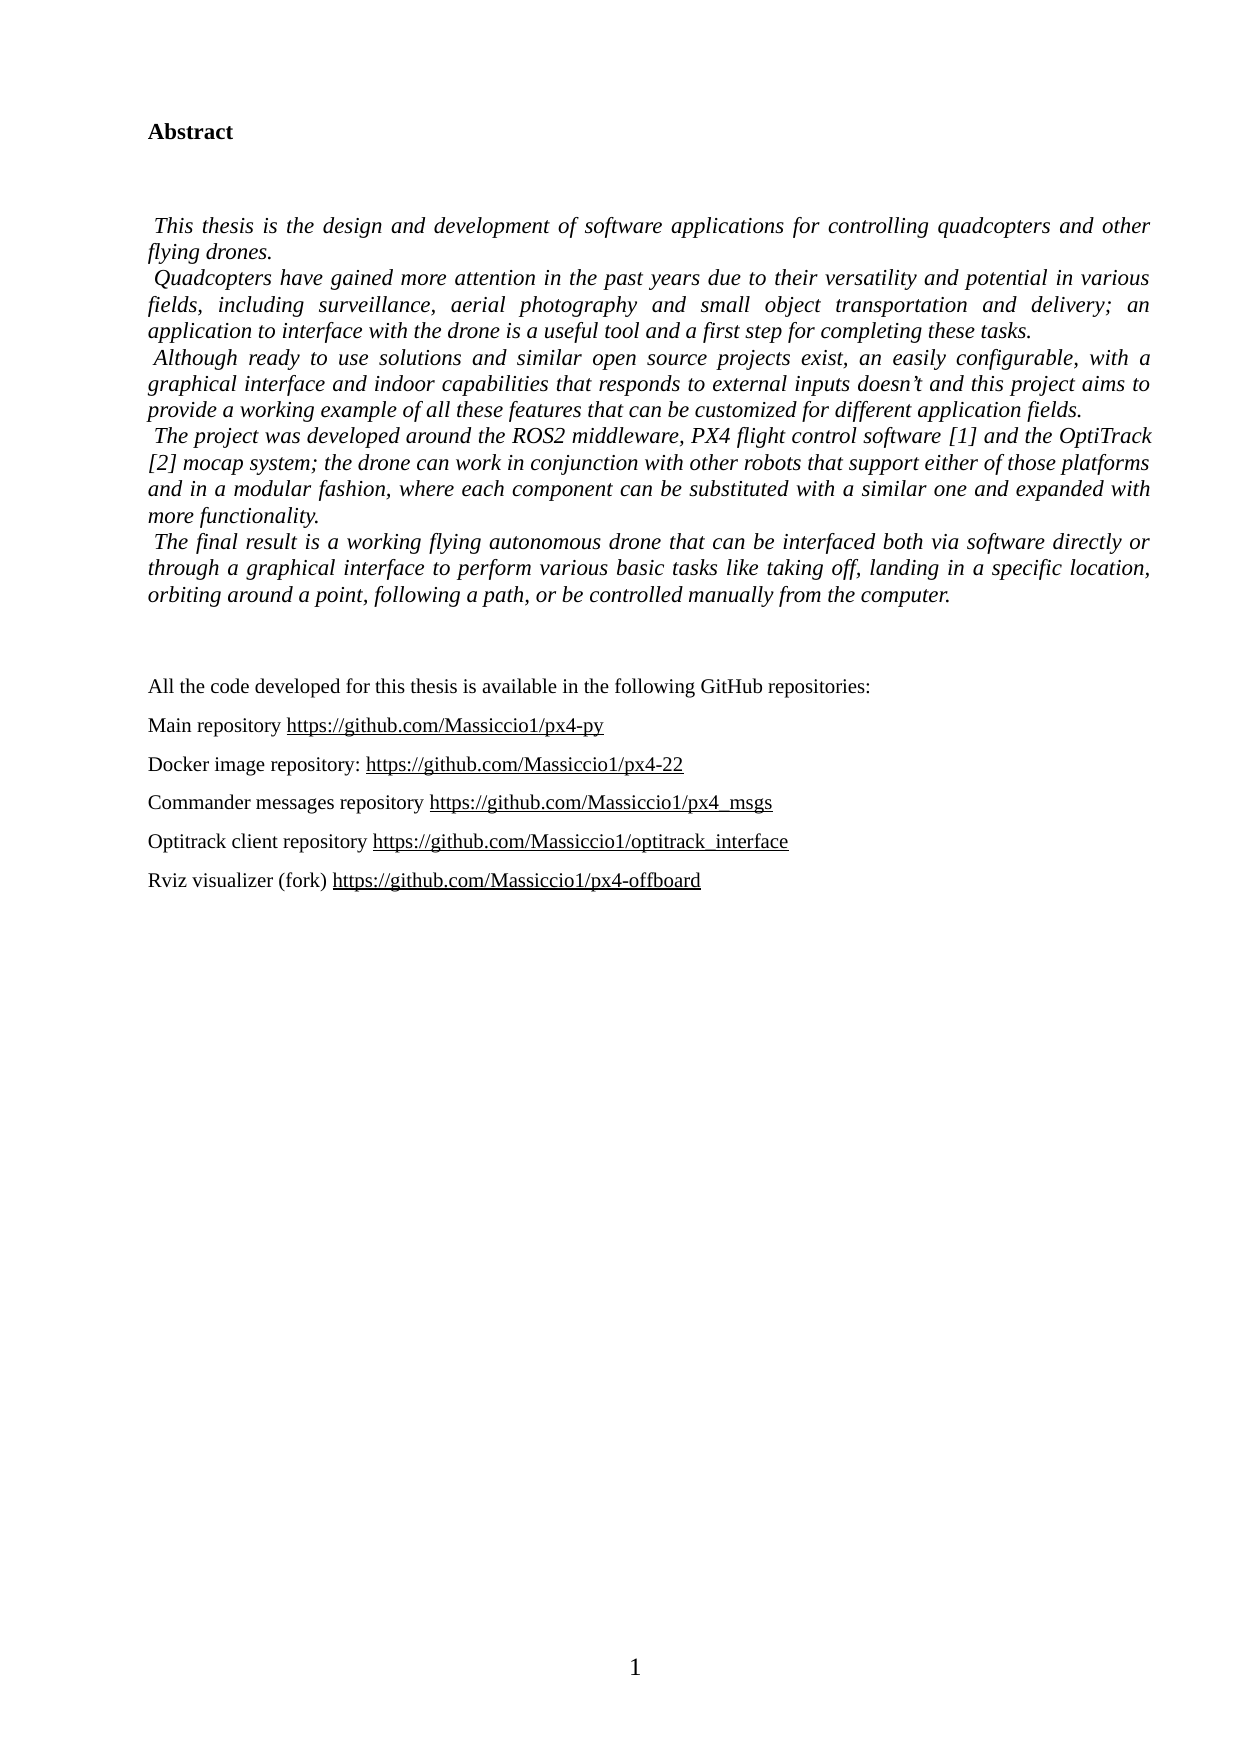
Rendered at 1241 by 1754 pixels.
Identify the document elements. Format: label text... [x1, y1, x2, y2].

list Optitrack client repository https://github.com/Massiccio1/optitrack_interface [91, 829, 1152, 853]
list Docker image repository: https://github.com/Massiccio1/px4-22 [91, 752, 1152, 776]
list Commander messages repository https://github.com/Massiccio1/px4_msgs [91, 790, 1152, 814]
text Quadcopters have gained more attention in the past years due to their versatility and potential in various fields, including surveillance, aerial photography and small object transportation and delivery; an application to interface with the drone is a useful tool and a first step for completing these tasks. [148, 264, 1152, 343]
text This thesis is the design and development of software applications for controlling quadcopters and other flying drones. [148, 212, 1152, 264]
text The project was developed around the ROS2 middleware, PX4 flight control software [1] and the OptiTrack [2] mocap system; the drone can work in conjunction with other robots that support either of those platforms and in a modular fashion, where each component can be substituted with a similar one and expanded with more functionality. [148, 423, 1152, 528]
list Rviz visualizer (fork) https://github.com/Massiccio1/px4-offboard [91, 868, 1152, 892]
text The final result is a working flying autonomous drone that can be interfaced both via software directly or through a graphical interface to perform various basic tasks like taking off, landing in a specific location, orbiting around a point, following a path, or be controlled manually from the computer. [148, 528, 1152, 607]
list All the code developed for this thesis is available in the following GitHub repositories: [91, 674, 1152, 698]
list Abstract [91, 118, 1152, 144]
list Main repository https://github.com/Massiccio1/px4-py [91, 713, 1152, 737]
text Although ready to use solutions and similar open source projects exist, an easily configurable, with a graphical interface and indoor capabilities that responds to external inputs doesn’t and this project aims to provide a working example of all these features that can be customized for different application fields. [148, 343, 1152, 423]
